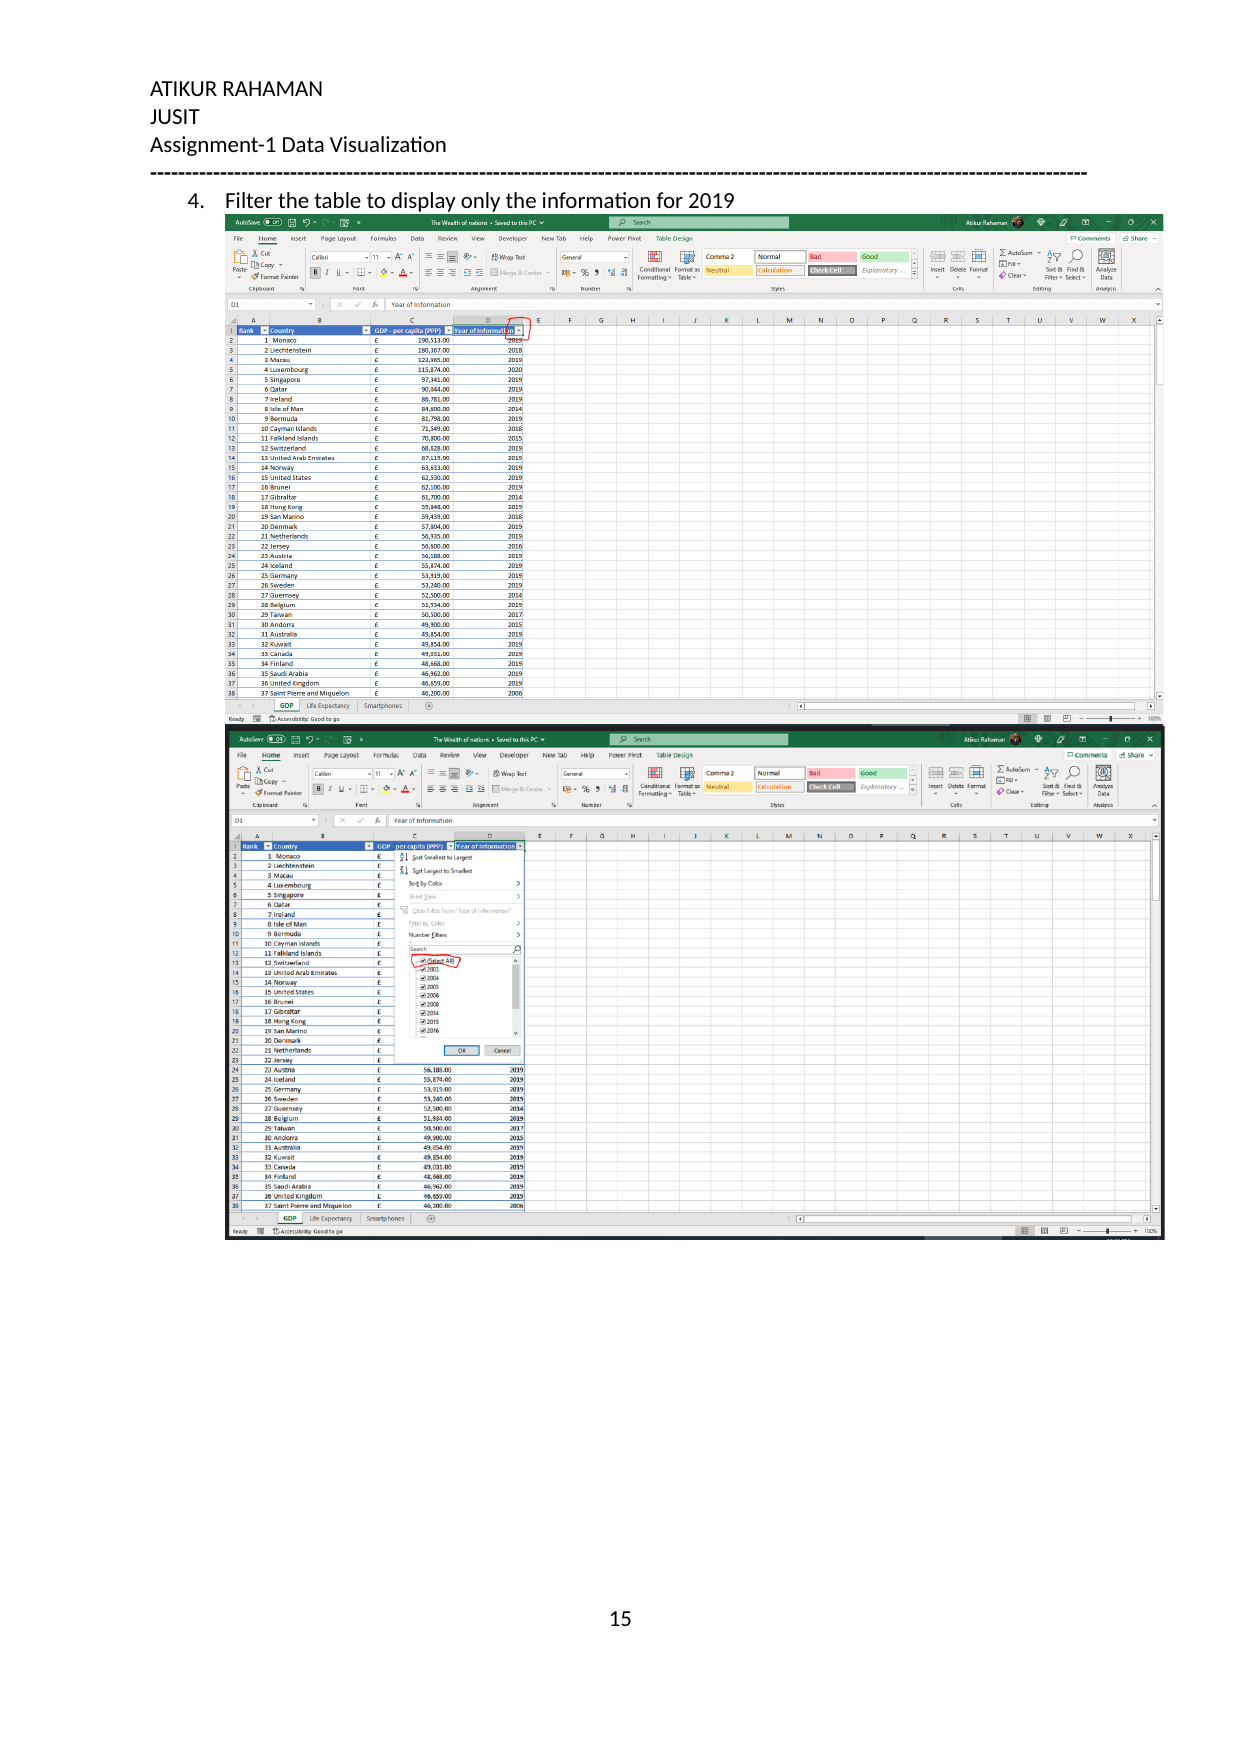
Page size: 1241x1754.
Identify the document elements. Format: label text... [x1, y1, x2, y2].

list Filter the table to display only the information for 2019 [187, 186, 1090, 1240]
